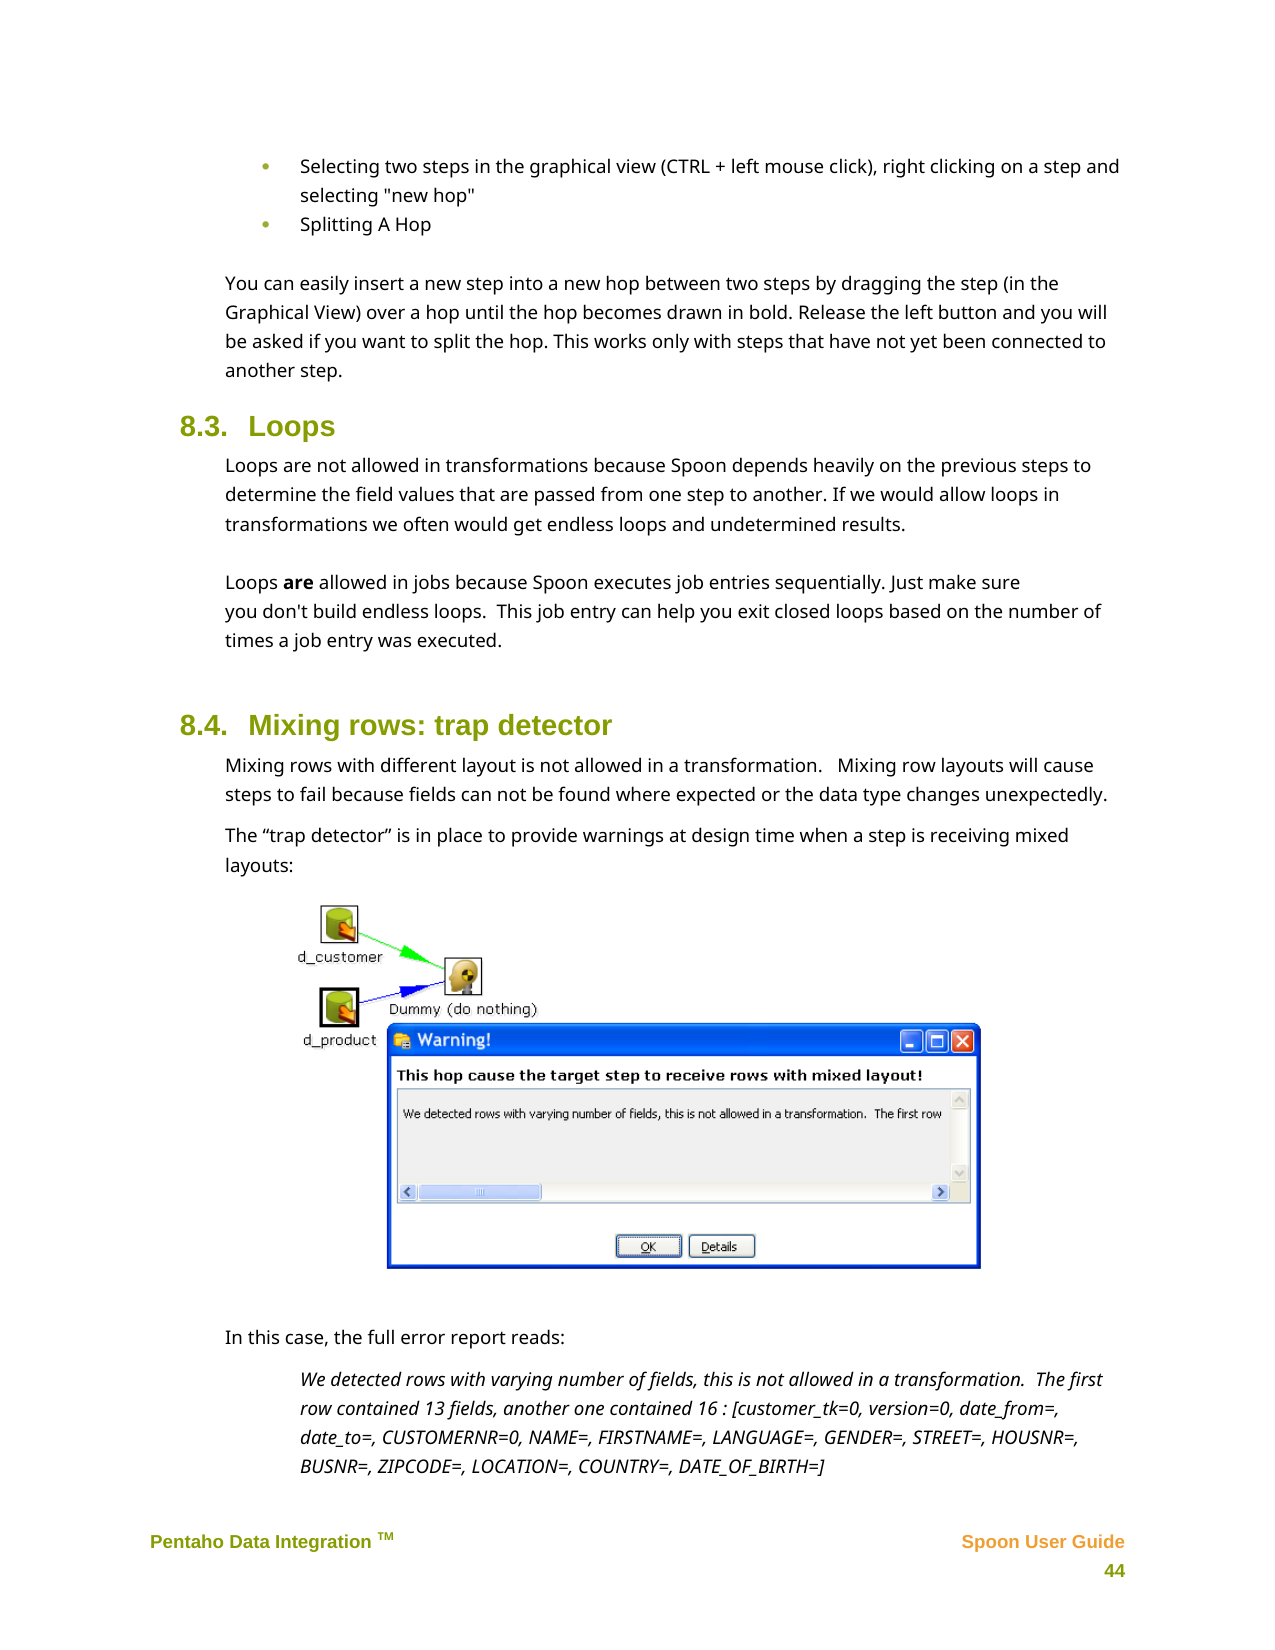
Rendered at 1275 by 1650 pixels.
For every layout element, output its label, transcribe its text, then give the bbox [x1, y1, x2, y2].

text Loops are not allowed in transformations because Spoon depends heavily on the previous steps to determine the field values that are passed from one step to another. If we would allow loops in transformations we often would get endless loops and undetermined results. [225, 449, 1125, 537]
list Splitting A Hop [262, 208, 1125, 237]
text you don't build endless loops. This job entry can help you exit closed loops based on the number of times a job entry was executed. [225, 595, 1125, 653]
text You can easily insert a new step into a new hop between two steps by dragging the step (in the Graphical View) over a hop until the hop becomes drawn in bold. Release the left button and you will be asked if you want to split the hop. This works only with steps that have not yet been connected to another step. [225, 267, 1125, 383]
text In this case, the full error report reads: [225, 1321, 1125, 1350]
text Loops are allowed in jobs because Spoon executes job entries sequentially. Just make sure [225, 566, 1125, 595]
text The “trap detector” is in place to provide warnings at design time when a step is receiving mixed layouts: [225, 819, 1125, 878]
subtitle Mixing rows: trap detector [179, 708, 1125, 742]
subtitle Loops [179, 408, 1125, 443]
text Mixing rows with different layout is not allowed in a transformation. Mixing row layouts will cause steps to fail because fields can not be found where expected or the data type changes unexpectedly. [225, 749, 1125, 807]
text We detected rows with varying number of fields, this is not allowed in a transformation. The first row contained 13 fields, another one contained 16 : [customer_tk=0, version=0, date_from=, date_to=, CUSTOMERNR=0, NAME=, FIRSTNAME=, LANGUAGE=, GENDER=, STREET=, HOUSNR=, BUSNR=, ZIPCODE=, LOCATION=, COUNTRY=, DATE_OF_BIRTH=] [300, 1363, 1125, 1479]
list Selecting two steps in the graphical view (CTRL + left mouse click), right clicking on a step and selecting "new hop" [262, 150, 1125, 208]
picture [283, 890, 992, 1280]
